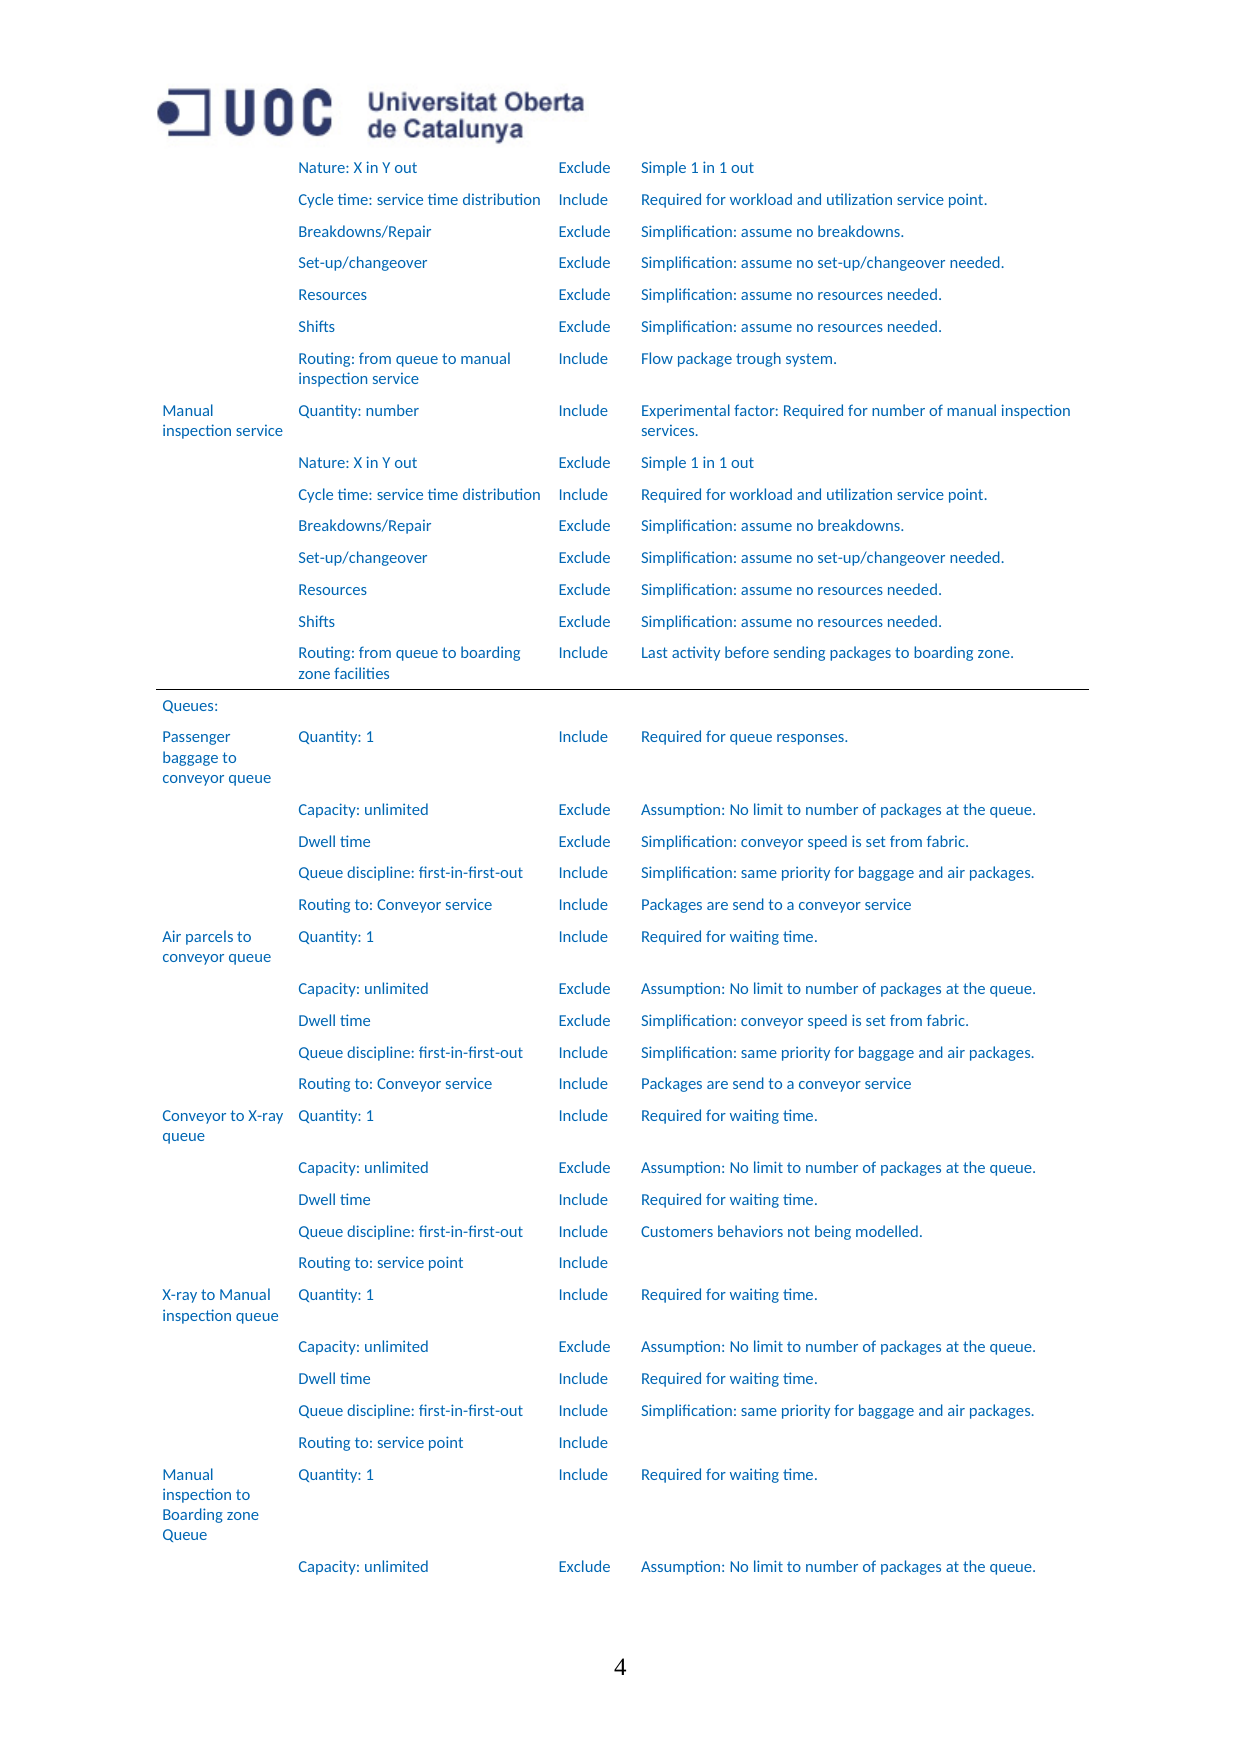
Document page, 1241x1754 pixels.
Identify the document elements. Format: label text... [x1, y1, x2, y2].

table_cell Cycle time: service time distribution [293, 184, 552, 215]
table_cell Include [553, 921, 635, 973]
table_cell Include [553, 394, 635, 446]
table_cell Quantity: 1 [293, 1458, 552, 1551]
table_cell Simplification: assume no breakdowns. [635, 215, 1089, 247]
table_cell [635, 1426, 1089, 1458]
table_cell Required for workload and utilization service point. [635, 478, 1089, 510]
table_cell Capacity: unlimited [293, 794, 552, 825]
table_cell [156, 152, 292, 183]
table_cell Assumption: No limit to number of packages at the queue. [635, 1551, 1089, 1582]
table_cell Include [553, 889, 635, 921]
table_cell Include [553, 637, 635, 689]
table_cell Required for waiting time. [635, 921, 1089, 973]
table_cell Nature: X in Y out [293, 446, 552, 478]
table_cell Quantity: 1 [293, 1279, 552, 1331]
table_cell Cycle time: service time distribution [293, 478, 552, 510]
table_cell Assumption: No limit to number of packages at the queue. [635, 1331, 1089, 1363]
table_cell Simple 1 in 1 out [635, 152, 1089, 183]
table_cell Quantity: number [293, 394, 552, 446]
table_cell Queue discipline: first-in-first-out [293, 1395, 552, 1426]
table_cell Experimental factor: Required for number of manual inspection services. [635, 394, 1089, 446]
table_cell Air parcels to conveyor queue [156, 921, 292, 973]
table_cell [156, 510, 292, 542]
table_cell Exclude [553, 215, 635, 247]
table_cell Routing: from queue to boarding zone facilities [293, 637, 552, 689]
table_cell [156, 637, 292, 689]
table_cell Include [553, 721, 635, 793]
table_cell Packages are send to a conveyor service [635, 889, 1089, 921]
table_cell Customers behaviors not being modelled. [635, 1215, 1089, 1247]
table_cell [156, 1215, 292, 1247]
table_cell Include [553, 1426, 635, 1458]
table_cell [156, 825, 292, 857]
table_cell [156, 1004, 292, 1036]
table_cell [156, 247, 292, 279]
table_cell Quantity: 1 [293, 721, 552, 793]
table_cell [156, 889, 292, 921]
table_cell Include [553, 1247, 635, 1279]
table_cell Include [553, 857, 635, 889]
table_cell Simplification: same priority for baggage and air packages. [635, 1036, 1089, 1068]
table_cell X-ray to Manual inspection queue [156, 1279, 292, 1331]
table_cell Manual inspection service [156, 394, 292, 446]
table_cell Exclude [553, 794, 635, 825]
table_cell Shifts [293, 605, 552, 637]
table_cell [156, 973, 292, 1004]
table_cell Simplification: assume no breakdowns. [635, 510, 1089, 542]
table_cell Include [553, 1458, 635, 1551]
table_cell Assumption: No limit to number of packages at the queue. [635, 973, 1089, 1004]
table_cell Simplification: assume no resources needed. [635, 605, 1089, 637]
table_cell [156, 342, 292, 394]
table_cell Capacity: unlimited [293, 1331, 552, 1363]
table_cell [156, 1395, 292, 1426]
table_cell [156, 605, 292, 637]
table_cell [156, 574, 292, 605]
table_cell Simplification: same priority for baggage and air packages. [635, 857, 1089, 889]
table_cell Simplification: assume no resources needed. [635, 279, 1089, 311]
table_cell [156, 279, 292, 311]
table_cell Dwell time [293, 1184, 552, 1215]
table_cell Exclude [553, 1004, 635, 1036]
table_cell Required for waiting time. [635, 1279, 1089, 1331]
table_cell [156, 215, 292, 247]
table_cell Queues: [156, 690, 292, 721]
table_cell Assumption: No limit to number of packages at the queue. [635, 1152, 1089, 1183]
table_cell Include [553, 1395, 635, 1426]
table_cell Routing: from queue to manual inspection service [293, 342, 552, 394]
table_cell Breakdowns/Repair [293, 215, 552, 247]
table_cell Required for waiting time. [635, 1184, 1089, 1215]
table_cell [156, 542, 292, 573]
table_cell Exclude [553, 446, 635, 478]
table_cell Shifts [293, 311, 552, 342]
table_cell Include [553, 1363, 635, 1394]
table_cell [156, 311, 292, 342]
table_cell Routing to: Conveyor service [293, 1068, 552, 1100]
table_cell [156, 1247, 292, 1279]
table_cell Nature: X in Y out [293, 152, 552, 183]
table_cell Queue discipline: first-in-first-out [293, 1036, 552, 1068]
table_cell [156, 446, 292, 478]
table_cell [156, 1551, 292, 1582]
table_cell Include [553, 1215, 635, 1247]
table_cell [293, 690, 552, 721]
table_cell Routing to: service point [293, 1247, 552, 1279]
table_cell Exclude [553, 279, 635, 311]
table_cell Required for waiting time. [635, 1100, 1089, 1152]
table_cell Required for waiting time. [635, 1363, 1089, 1394]
table_cell Simplification: same priority for baggage and air packages. [635, 1395, 1089, 1426]
table_cell Capacity: unlimited [293, 973, 552, 1004]
table_cell Exclude [553, 1551, 635, 1582]
table_cell Include [553, 1068, 635, 1100]
table_cell Resources [293, 279, 552, 311]
table_cell [553, 690, 635, 721]
table_cell [156, 478, 292, 510]
table_cell [156, 1331, 292, 1363]
table_cell Queue discipline: first-in-first-out [293, 1215, 552, 1247]
table_cell Set-up/changeover [293, 542, 552, 573]
table_cell Routing to: Conveyor service [293, 889, 552, 921]
table_cell [156, 184, 292, 215]
table_cell Packages are send to a conveyor service [635, 1068, 1089, 1100]
table_cell Passenger baggage to conveyor queue [156, 721, 292, 793]
table_cell Quantity: 1 [293, 921, 552, 973]
table_cell Dwell time [293, 1004, 552, 1036]
table_cell [156, 794, 292, 825]
table_cell [156, 1363, 292, 1394]
table_cell Exclude [553, 311, 635, 342]
table_cell Exclude [553, 152, 635, 183]
table_cell Simplification: conveyor speed is set from fabric. [635, 825, 1089, 857]
table_cell Exclude [553, 542, 635, 573]
table_cell Include [553, 342, 635, 394]
table_cell Include [553, 184, 635, 215]
table_cell Manual inspection to Boarding zone Queue [156, 1458, 292, 1551]
table_cell Exclude [553, 1152, 635, 1183]
table_cell Exclude [553, 574, 635, 605]
table_cell Exclude [553, 973, 635, 1004]
table_cell Flow package trough system. [635, 342, 1089, 394]
table_cell Simple 1 in 1 out [635, 446, 1089, 478]
picture [153, 73, 589, 152]
table_cell Conveyor to X-ray queue [156, 1100, 292, 1152]
table_cell Resources [293, 574, 552, 605]
table_cell Simplification: conveyor speed is set from fabric. [635, 1004, 1089, 1036]
table_cell Required for waiting time. [635, 1458, 1089, 1551]
table_cell Assumption: No limit to number of packages at the queue. [635, 794, 1089, 825]
table_cell Include [553, 478, 635, 510]
table_cell Routing to: service point [293, 1426, 552, 1458]
table_cell Exclude [553, 247, 635, 279]
table_cell [156, 857, 292, 889]
table_cell Required for queue responses. [635, 721, 1089, 793]
table_cell Queue discipline: first-in-first-out [293, 857, 552, 889]
table_cell Simplification: assume no resources needed. [635, 311, 1089, 342]
table_cell Exclude [553, 605, 635, 637]
table_cell Quantity: 1 [293, 1100, 552, 1152]
table_cell Include [553, 1184, 635, 1215]
table_cell [635, 1247, 1089, 1279]
table_cell Exclude [553, 825, 635, 857]
table_cell Exclude [553, 510, 635, 542]
table_cell [156, 1426, 292, 1458]
table_cell [635, 690, 1089, 721]
table_cell Include [553, 1100, 635, 1152]
table_cell Simplification: assume no set-up/changeover needed. [635, 247, 1089, 279]
table_cell [156, 1184, 292, 1215]
table_cell [156, 1068, 292, 1100]
table_cell [156, 1036, 292, 1068]
table_cell Breakdowns/Repair [293, 510, 552, 542]
table_cell Simplification: assume no set-up/changeover needed. [635, 542, 1089, 573]
table_cell [156, 1152, 292, 1183]
table_cell Dwell time [293, 1363, 552, 1394]
table_cell Include [553, 1036, 635, 1068]
table_cell Exclude [553, 1331, 635, 1363]
table_cell Simplification: assume no resources needed. [635, 574, 1089, 605]
table_cell Capacity: unlimited [293, 1551, 552, 1582]
table_cell Dwell time [293, 825, 552, 857]
table_cell Last activity before sending packages to boarding zone. [635, 637, 1089, 689]
table_cell Required for workload and utilization service point. [635, 184, 1089, 215]
table_cell Capacity: unlimited [293, 1152, 552, 1183]
table_cell Include [553, 1279, 635, 1331]
table_cell Set-up/changeover [293, 247, 552, 279]
